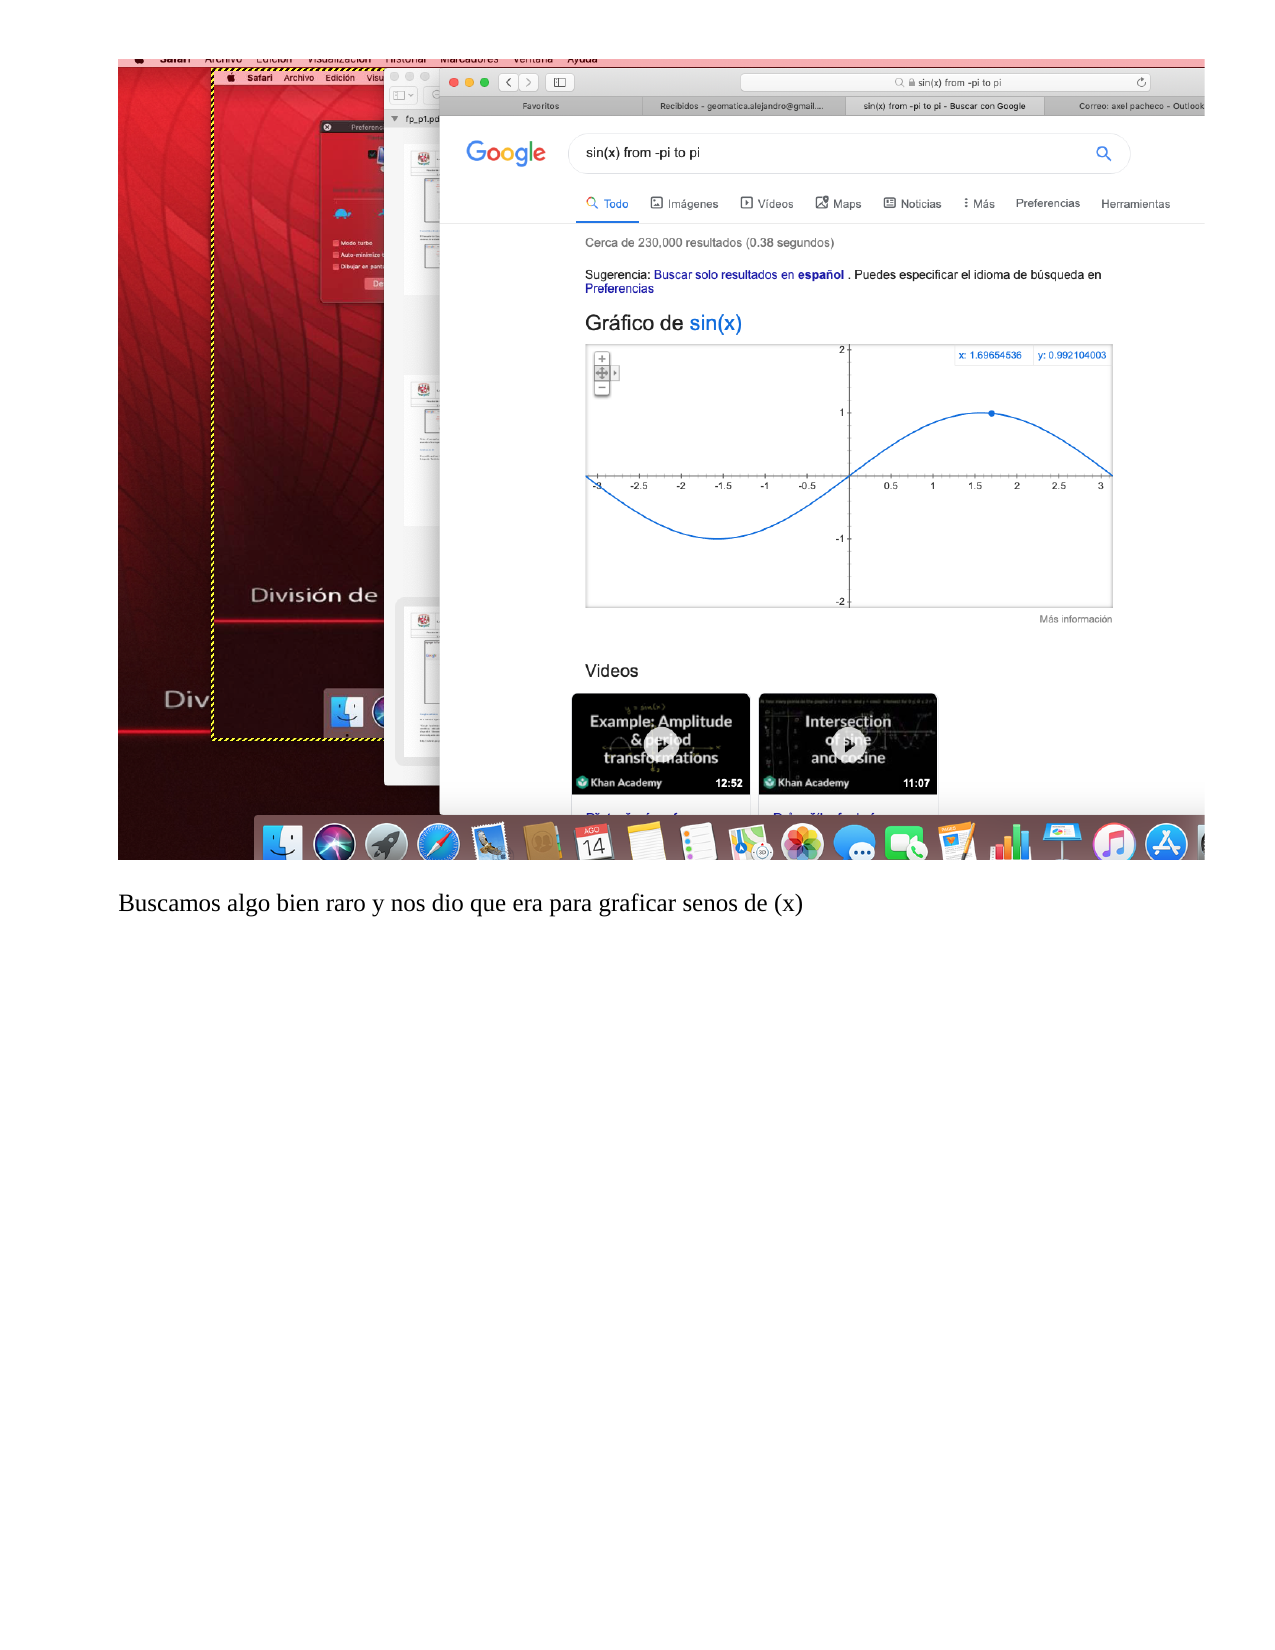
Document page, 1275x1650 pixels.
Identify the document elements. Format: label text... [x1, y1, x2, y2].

text Buscamos algo bien raro y nos dio que era para graficar senos de (x) [118, 888, 1205, 917]
